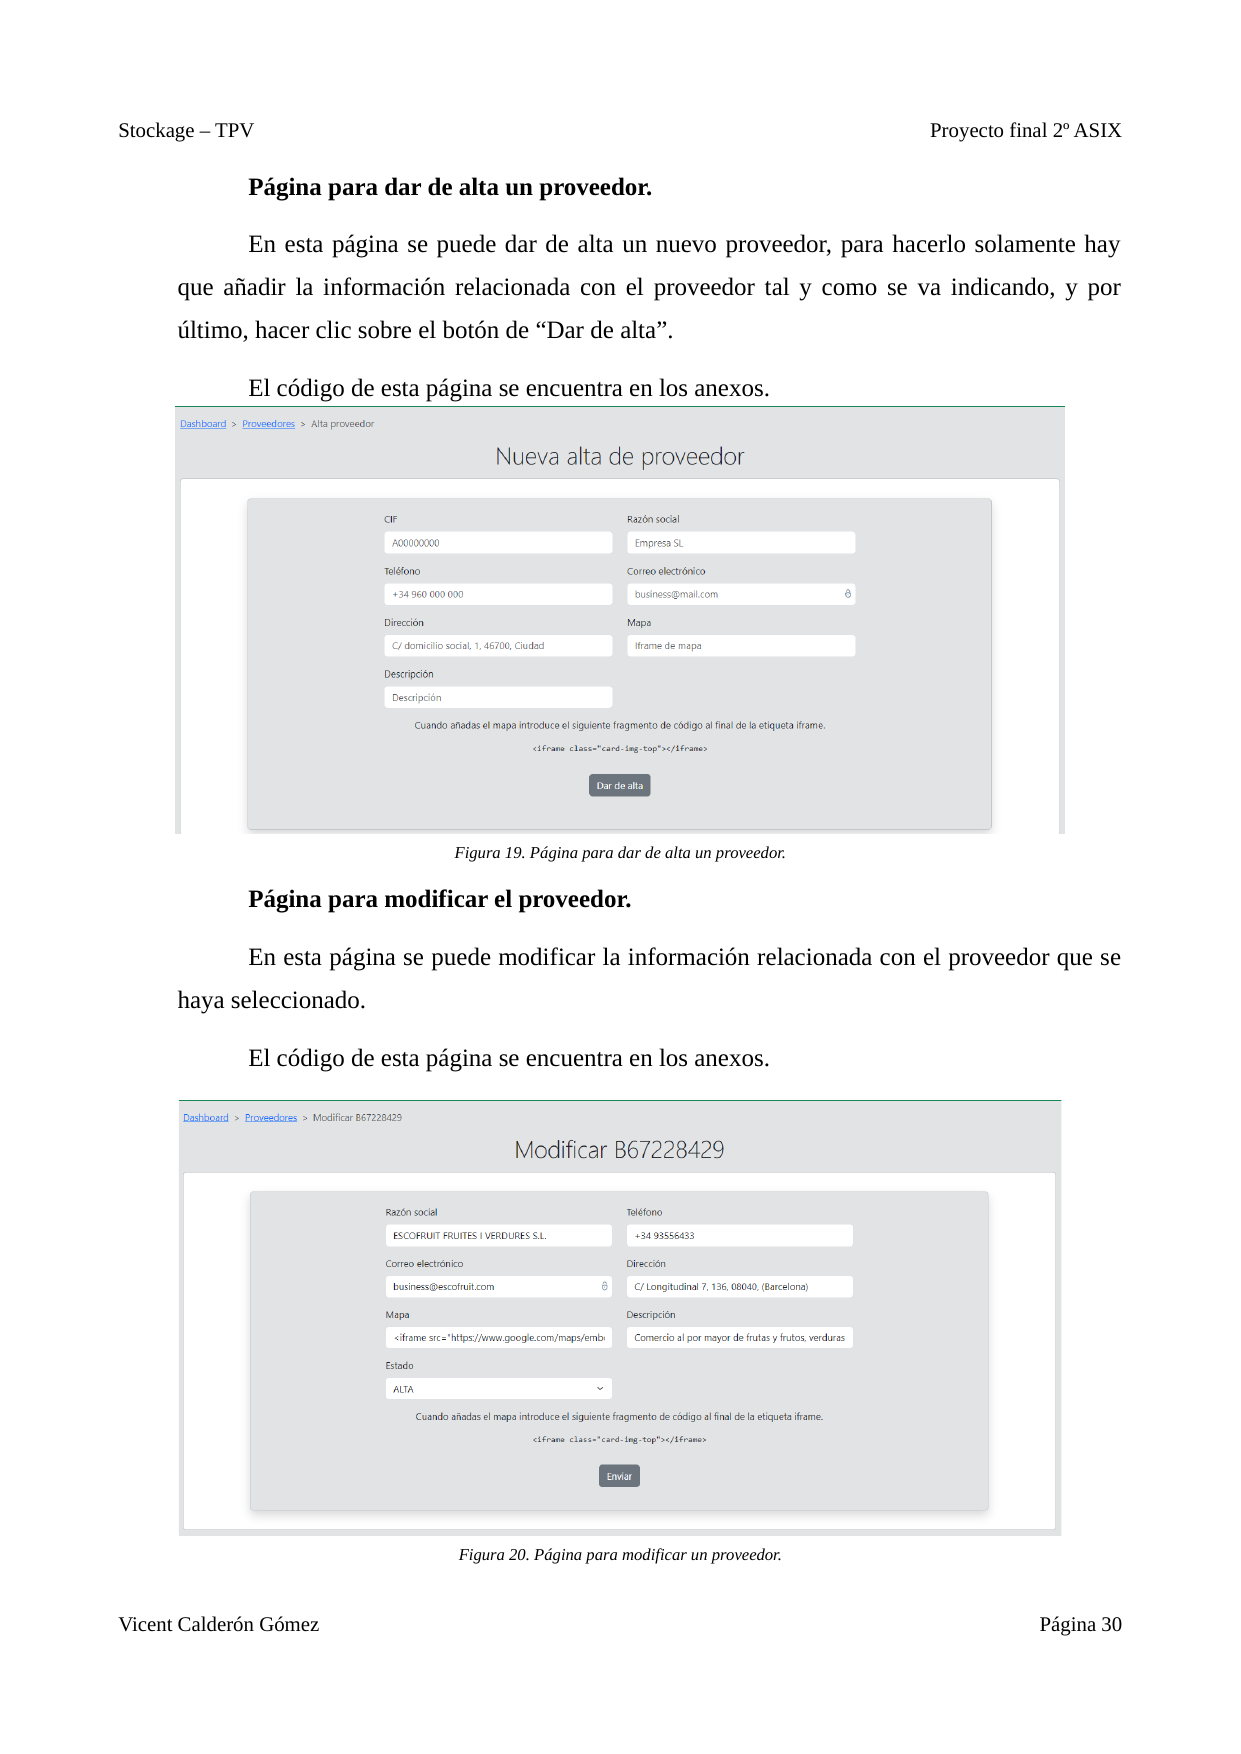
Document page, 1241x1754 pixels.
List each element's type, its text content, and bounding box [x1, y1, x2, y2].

picture [175, 406, 1065, 834]
text Figura 19. Página para dar de alta un proveedor. [118, 443, 1122, 862]
text En esta página se puede modificar la información relacionada con el proveedor que se haya seleccionado. [177, 942, 1122, 1014]
picture [178, 1100, 1062, 1536]
text Figura 20. Página para modificar un proveedor. [118, 1113, 1122, 1564]
text El código de esta página se encuentra en los anexos. [177, 373, 1122, 402]
text El código de esta página se encuentra en los anexos. [177, 1043, 1122, 1071]
text En esta página se puede dar de alta un nuevo proveedor, para hacerlo solamente hay que añadir la información relacionada con el proveedor tal y como se va indicando, y por último, hacer clic sobre el botón de “Dar de alta”. [177, 229, 1122, 344]
text Página para modificar el proveedor. [177, 884, 1122, 913]
text Página para dar de alta un proveedor. [177, 172, 1122, 200]
